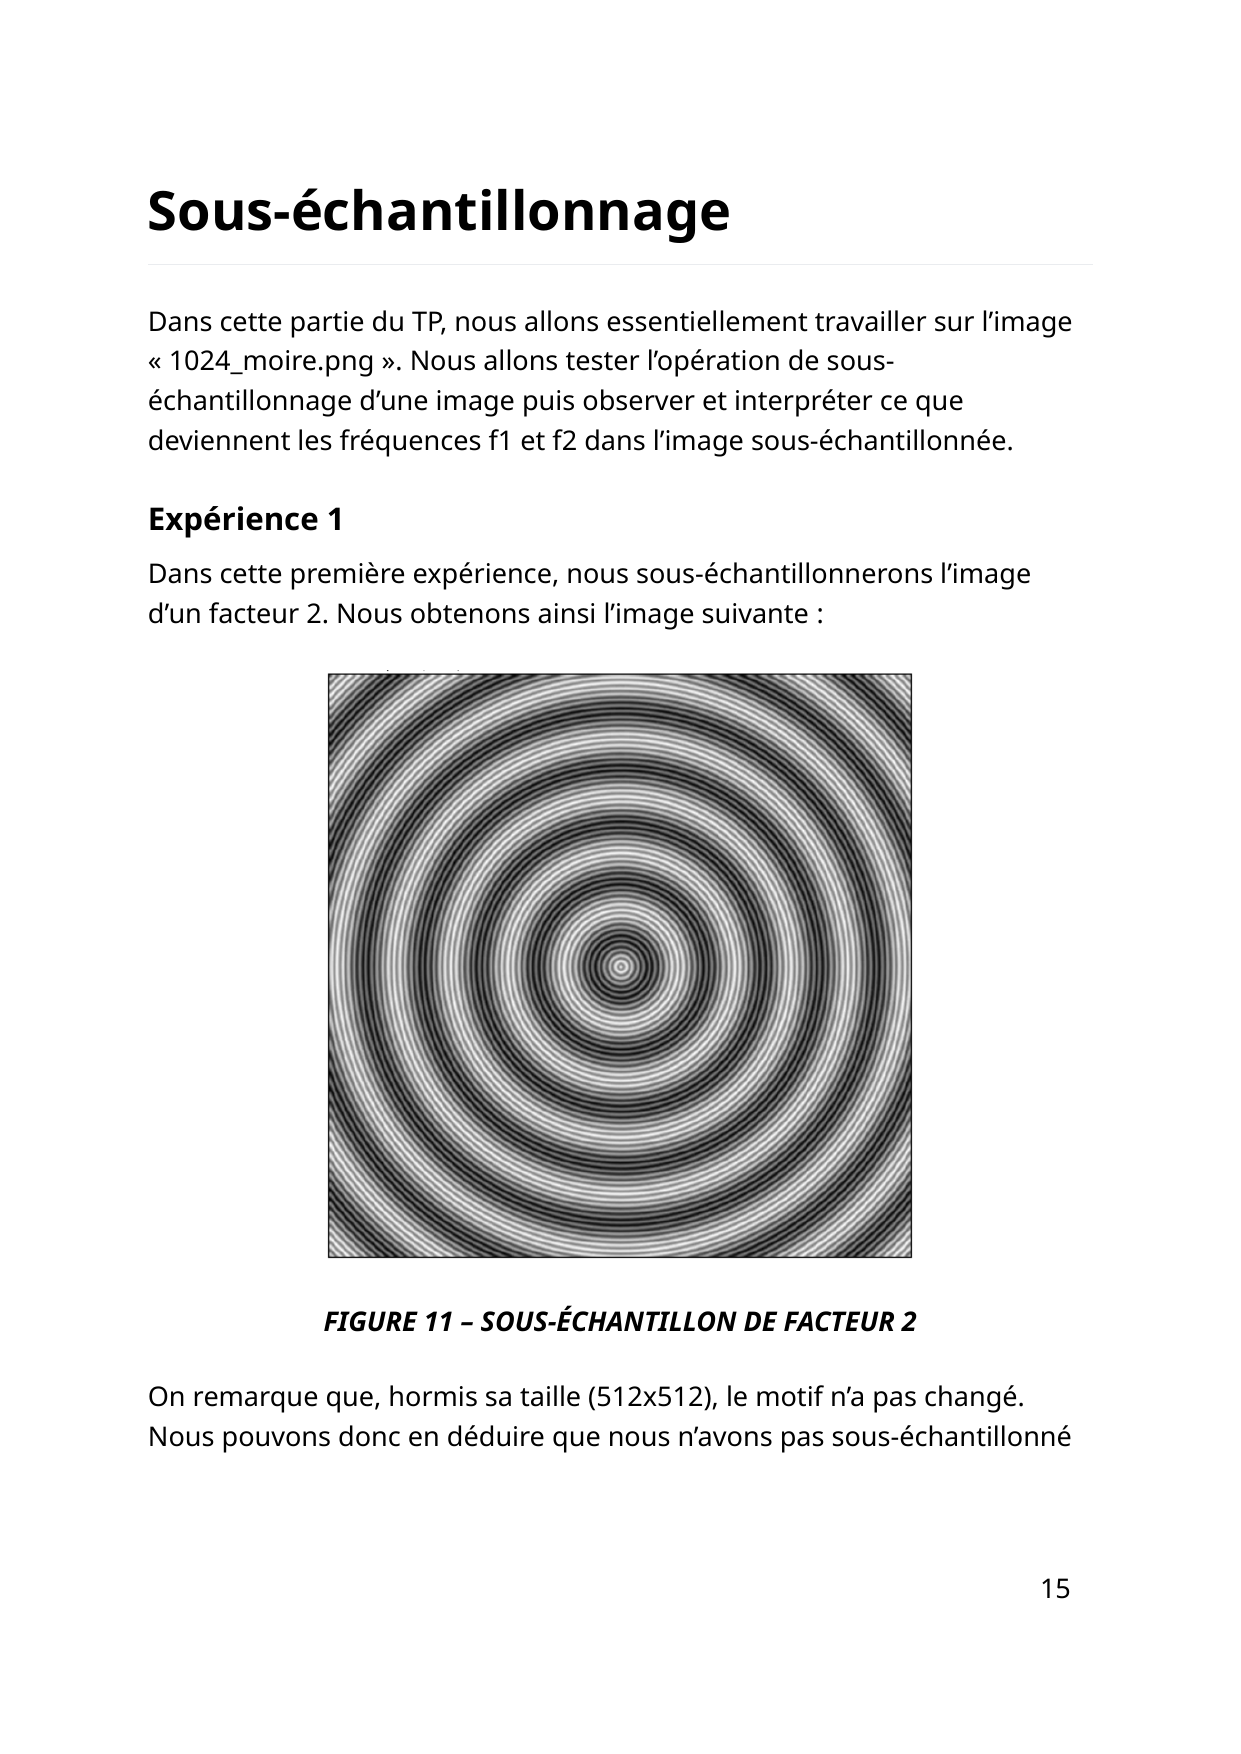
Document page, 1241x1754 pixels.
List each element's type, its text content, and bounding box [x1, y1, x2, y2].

text Expérience 1 [148, 497, 1093, 539]
text FIGURE 11 – SOUS-ÉCHANTILLON DE FACTEUR 2 [148, 670, 1093, 1339]
subtitle Sous-échantillonnage [148, 173, 1093, 264]
text On remarque que, hormis sa taille (512x512), le motif n’a pas changé. Nous pouvons donc en déduire que nous n’avons pas sous-échantillonné [148, 1378, 1093, 1454]
text Dans cette partie du TP, nous allons essentiellement travailler sur l’image « 1024_moire.png ». Nous allons tester l’opération de sous-échantillonnage d’une image puis observer et interpréter ce que deviennent les fréquences f1 et f2 dans l’image sous-échantillonnée. [148, 302, 1093, 458]
text Dans cette première expérience, nous sous-échantillonnerons l’image d’un facteur 2. Nous obtenons ainsi l’image suivante : [148, 555, 1093, 632]
picture [325, 670, 915, 1262]
